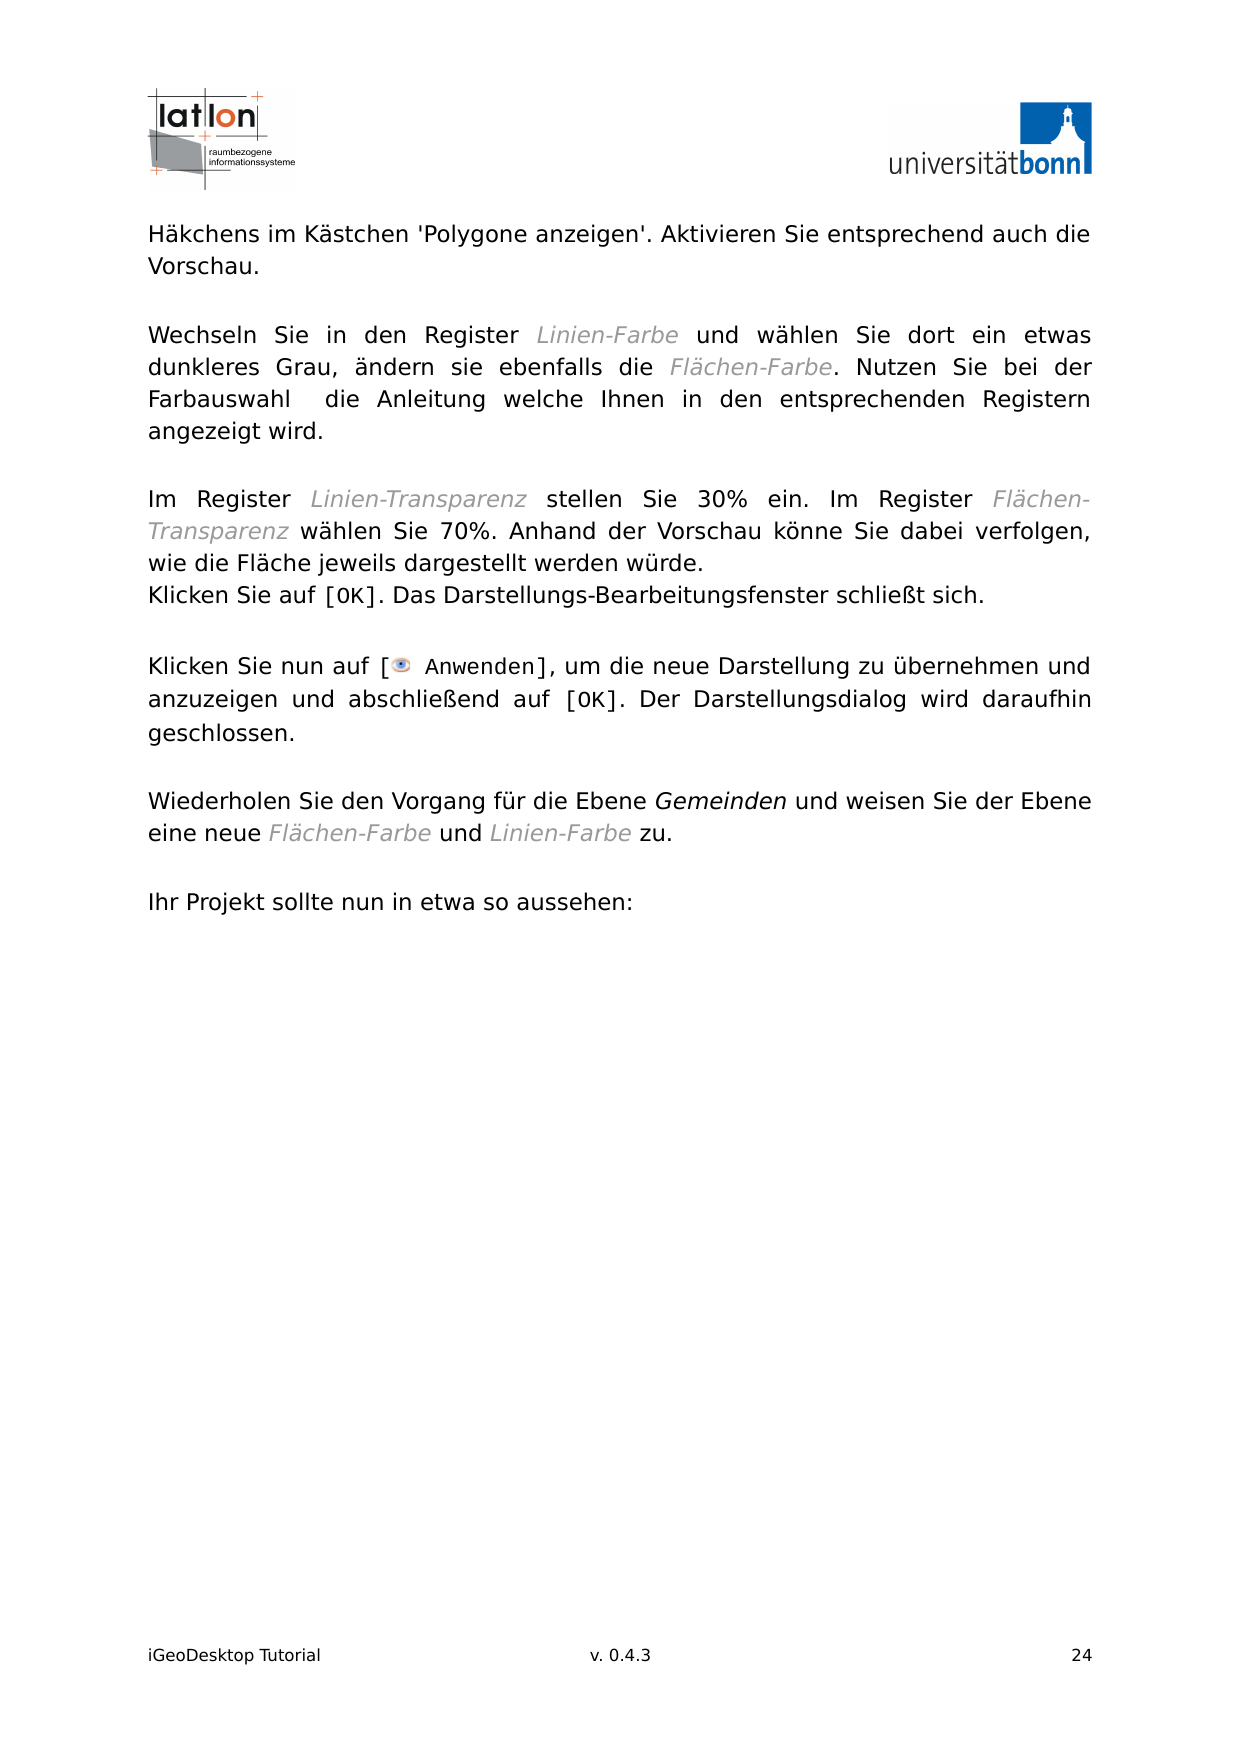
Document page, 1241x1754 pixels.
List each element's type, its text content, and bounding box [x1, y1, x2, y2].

text Im Register Linien-Transparenz stellen Sie 30% ein. Im Register Flächen-Transparenz wählen Sie 70%. Anhand der Vorschau könne Sie dabei verfolgen, wie die Fläche jeweils dargestellt werden würde. Klicken Sie auf [OK]. Das Darstellungs-Bearbeitungsfenster schließt sich. [148, 487, 1092, 611]
picture [147, 88, 295, 190]
text Ihr Projekt sollte nun in etwa so aussehen: [148, 889, 1092, 916]
text Wiederholen Sie den Vorgang für die Ebene Gemeinden und weisen Sie der Ebene eine neue Flächen-Farbe und Linien-Farbe zu. [148, 788, 1092, 847]
text Wechseln Sie in den Register Linien-Farbe und wählen Sie dort ein etwas dunkleres Grau, ändern sie ebenfalls die Flächen-Farbe. Nutzen Sie bei der Farbauswahl die Anleitung welche Ihnen in den entsprechenden Registern angezeigt wird. [148, 322, 1092, 444]
text Häkchens im Kästchen 'Polygone anzeigen'. Aktivieren Sie entsprechend auch die Vorschau. [148, 221, 1092, 280]
picture [889, 102, 1093, 174]
picture [391, 655, 411, 675]
text Klicken Sie nun auf [ Anwenden], um die neue Darstellung zu übernehmen und anzuzeigen und abschließend auf [OK]. Der Darstellungsdialog wird daraufhin geschlossen. [148, 653, 1092, 746]
